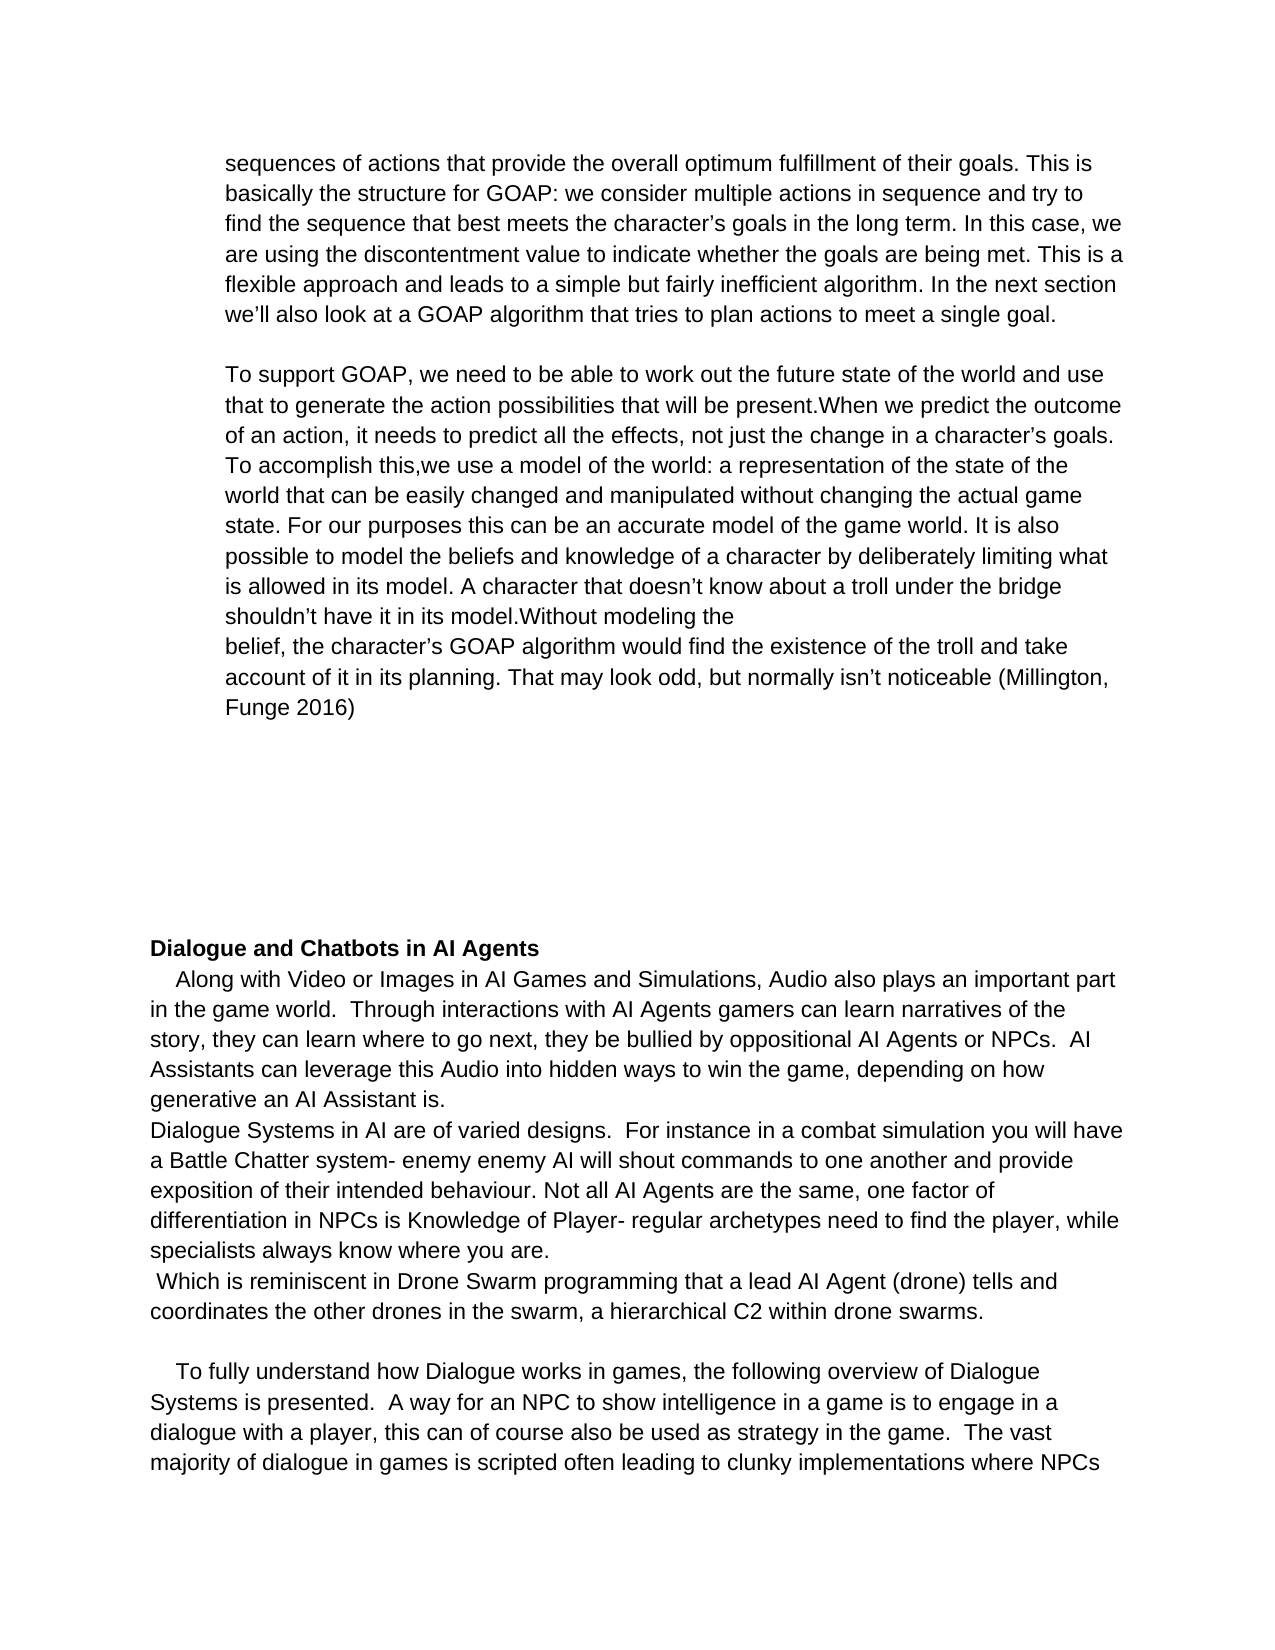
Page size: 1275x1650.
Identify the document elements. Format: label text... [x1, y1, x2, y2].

text To fully understand how Dialogue works in games, the following overview of Dialogue Systems is presented. A way for an NPC to show intelligence in a game is to engage in a dialogue with a player, this can of course also be used as strategy in the game. The vast majority of dialogue in games is scripted often leading to clunky implementations where NPCs [150, 1358, 1125, 1475]
text sequences of actions that provide the overall optimum fulfillment of their goals. This is basically the structure for GOAP: we consider multiple actions in sequence and try to find the sequence that best meets the character’s goals in the long term. In this case, we are using the discontentment value to indicate whether the goals are being met. This is a flexible approach and leads to a simple but fairly inefficient algorithm. In the next section we’ll also look at a GOAP algorithm that tries to plan actions to meet a single goal. [225, 150, 1125, 358]
text Along with Video or Images in AI Games and Simulations, Audio also plays an important part in the game world. Through interactions with AI Agents gamers can learn narratives of the story, they can learn where to go next, they be bullied by oppositional AI Agents or NPCs. AI Assistants can leverage this Audio into hidden ways to win the game, depending on how generative an AI Assistant is. Dialogue Systems in AI are of varied designs. For instance in a combat simulation you will have a Battle Chatter system- enemy enemy AI will shout commands to one another and provide exposition of their intended behaviour. Not all AI Agents are the same, one factor of differentiation in NPCs is Knowledge of Player- regular archetypes need to find the player, while specialists always know where you are. Which is reminiscent in Drone Swarm programming that a lead AI Agent (drone) tells and coordinates the other drones in the swarm, a hierarchical C2 within drone swarms. [150, 966, 1125, 1324]
text To support GOAP, we need to be able to work out the future state of the world and use that to generate the action possibilities that will be present.When we predict the outcome of an action, it needs to predict all the effects, not just the change in a character’s goals. To accomplish this,we use a model of the world: a representation of the state of the world that can be easily changed and manipulated without changing the actual game state. For our purposes this can be an accurate model of the game world. It is also possible to model the beliefs and knowledge of a character by deliberately limiting what is allowed in its model. A character that doesn’t know about a troll under the bridge shouldn’t have it in its model.Without modeling the belief, the character’s GOAP algorithm would find the existence of the troll and take account of it in its planning. That may look odd, but normally isn’t noticeable (Millington, Funge 2016) [225, 361, 1125, 720]
text Dialogue and Chatbots in AI Agents [150, 935, 1125, 962]
